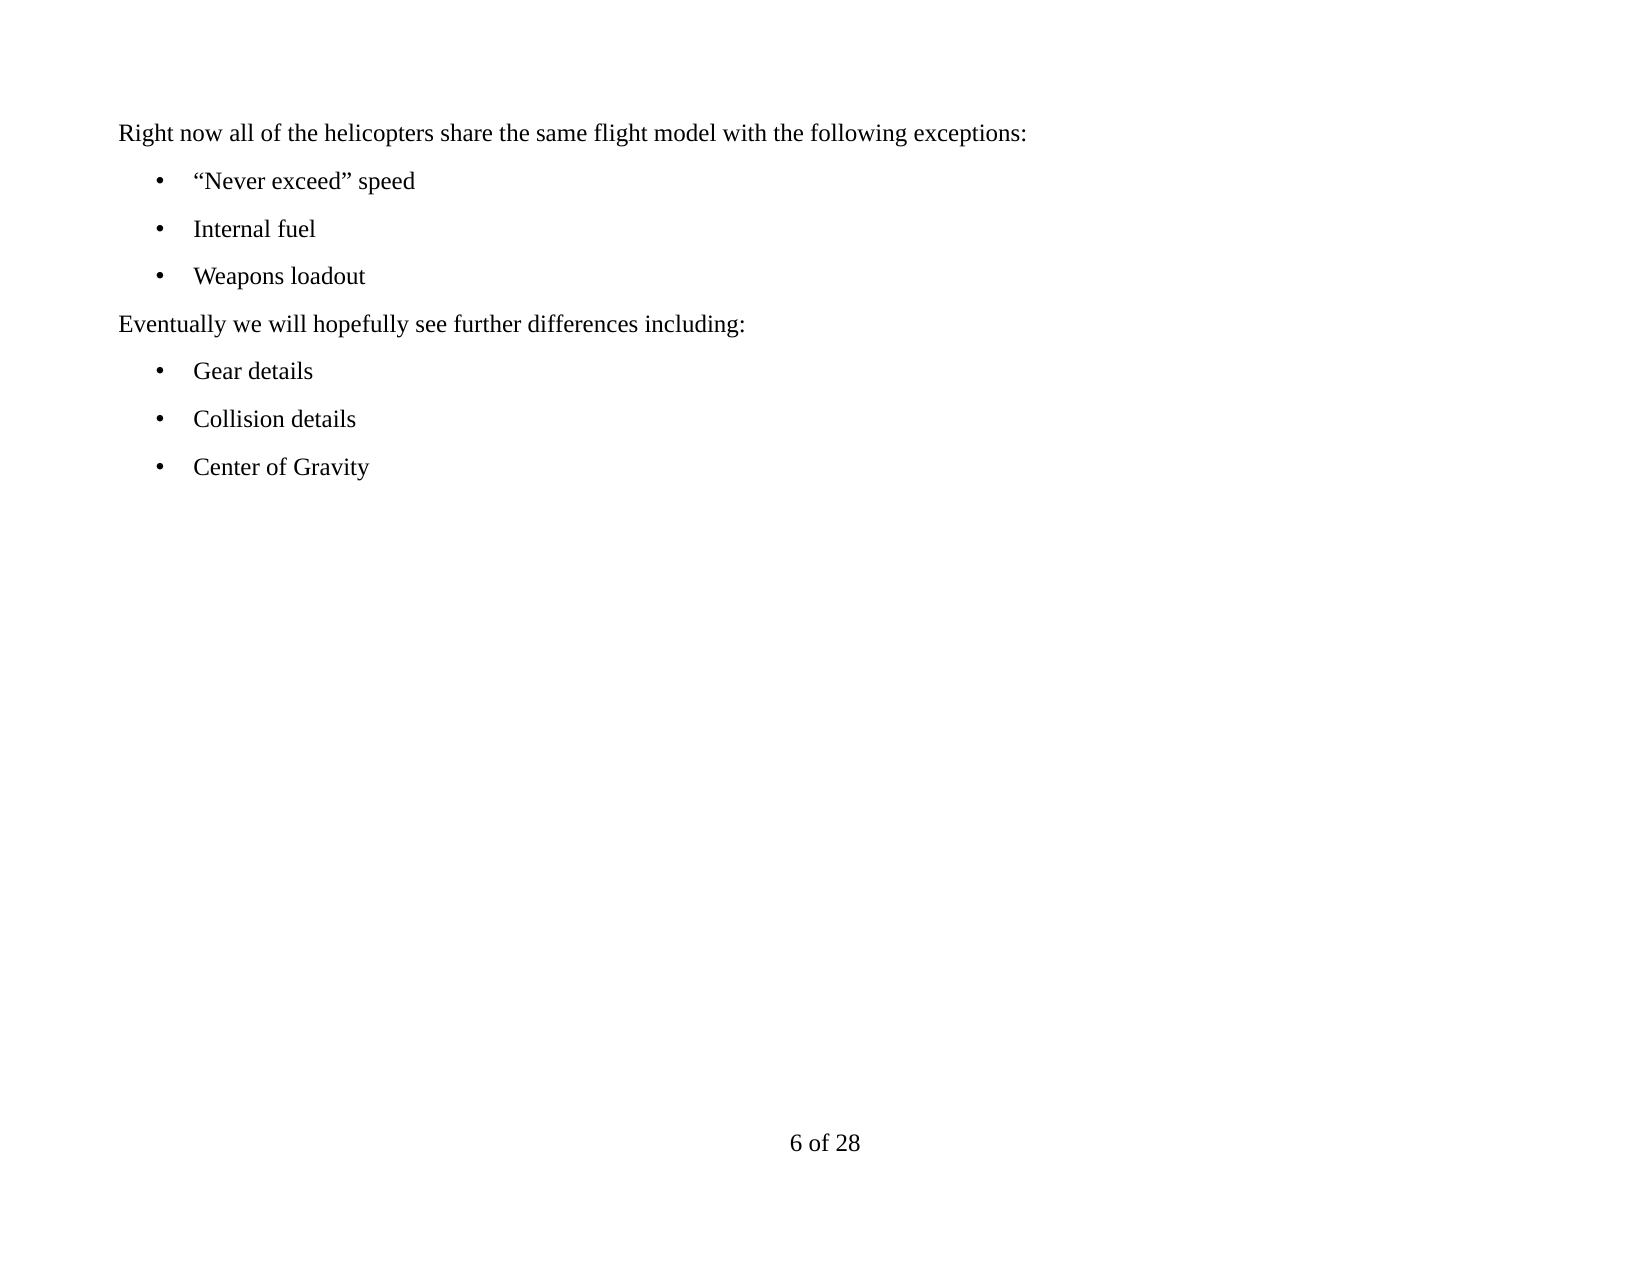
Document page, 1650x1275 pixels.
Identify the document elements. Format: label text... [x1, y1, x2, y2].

list Center of Gravity [156, 452, 1532, 481]
list “Never exceed” speed [156, 166, 1532, 195]
list Gear details [156, 357, 1532, 385]
text Right now all of the helicopters share the same flight model with the following exceptions: [118, 118, 1532, 147]
text Eventually we will hopefully see further differences including: [118, 309, 1532, 338]
list Collision details [156, 404, 1532, 433]
list Internal fuel [156, 214, 1532, 242]
list Weapons loadout [156, 261, 1532, 290]
